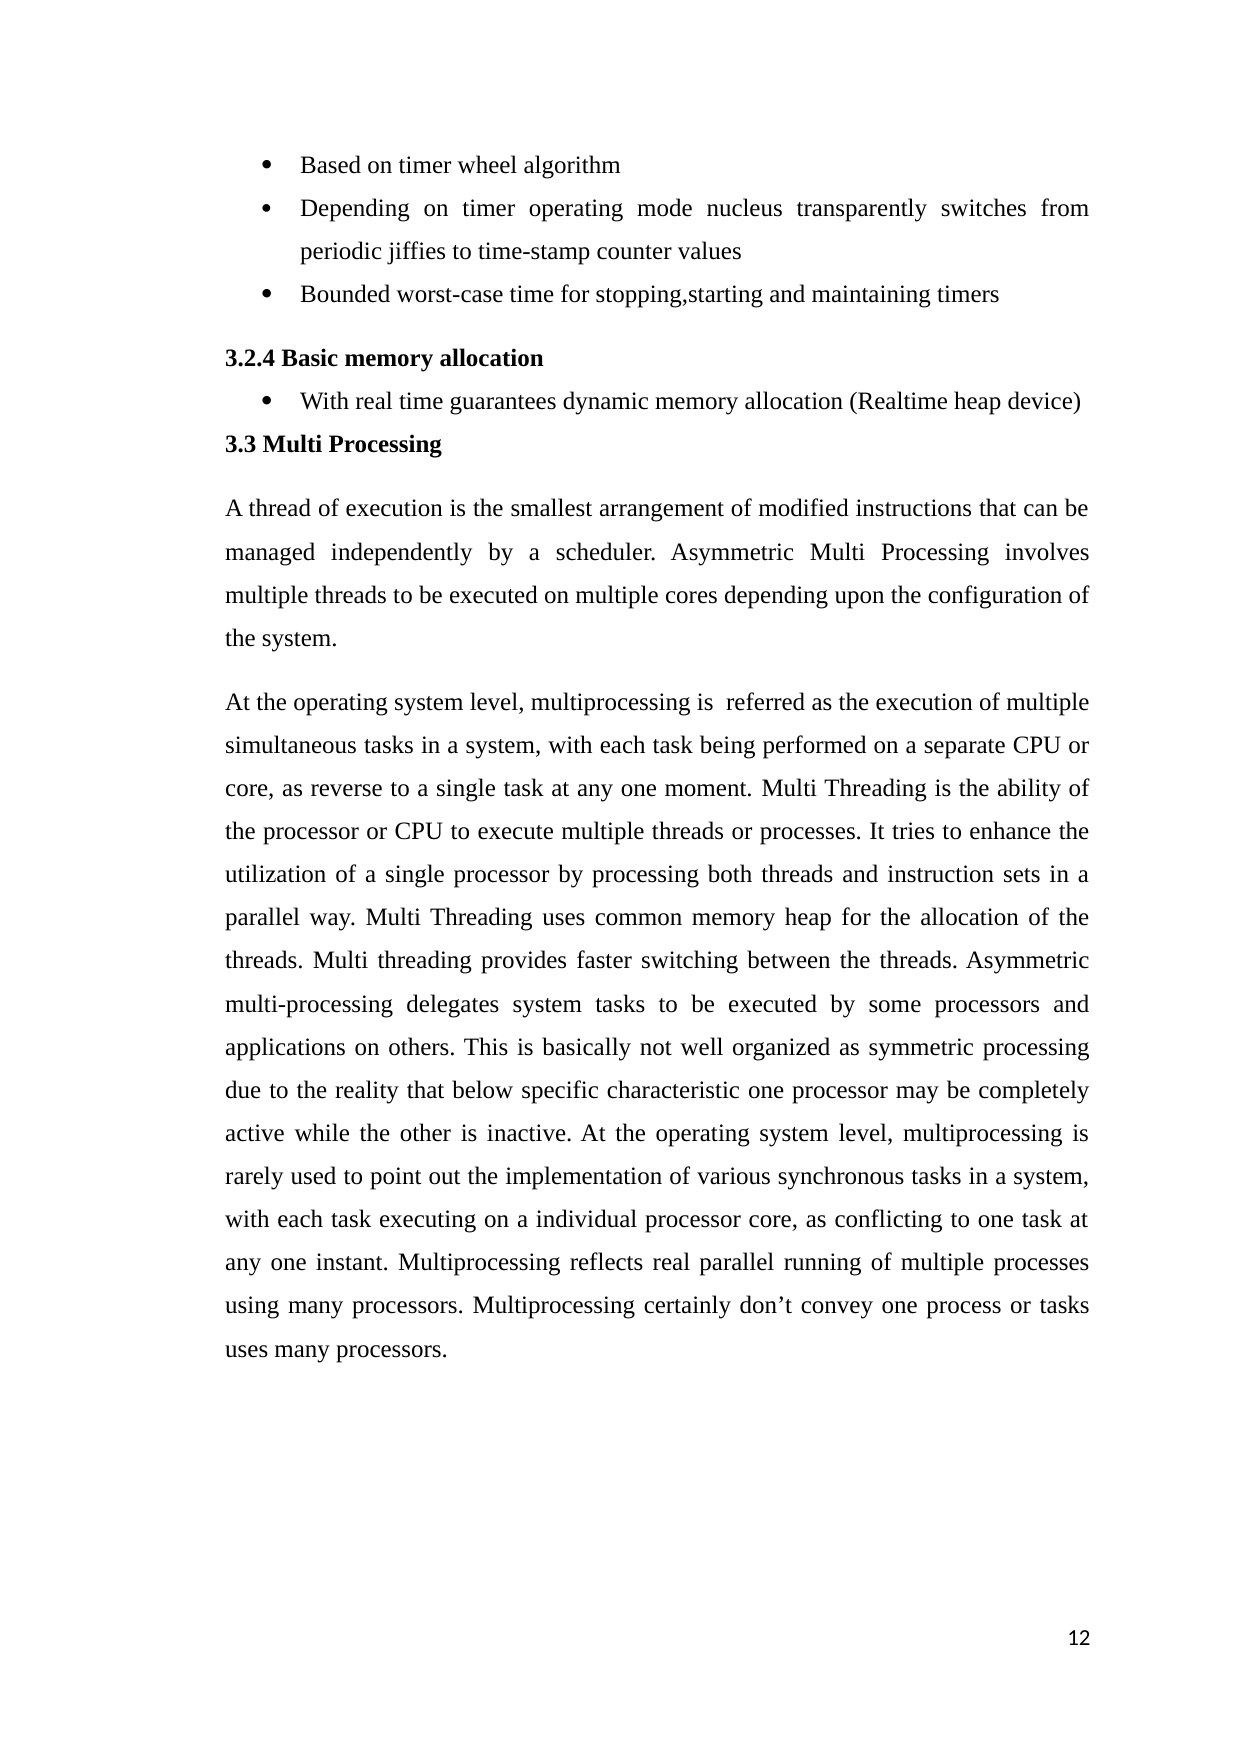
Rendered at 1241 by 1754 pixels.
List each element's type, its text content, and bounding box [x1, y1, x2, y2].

text 3.3 Multi Processing [225, 429, 1090, 458]
subtitle 3.2.4 Basic memory allocation [225, 343, 1090, 372]
list Depending on timer operating mode nucleus transparently switches from periodic jiffies to time-stamp counter values [262, 193, 1090, 265]
text At the operating system level, multiprocessing is referred as the execution of multiple simultaneous tasks in a system, with each task being performed on a separate CPU or core, as reverse to a single task at any one moment. Multi Threading is the ability of the processor or CPU to execute multiple threads or processes. It tries to enhance the utilization of a single processor by processing both threads and instruction sets in a parallel way. Multi Threading uses common memory heap for the allocation of the threads. Multi threading provides faster switching between the threads. Asymmetric multi-processing delegates system tasks to be executed by some processors and applications on others. This is basically not well organized as symmetric processing due to the reality that below specific characteristic one processor may be completely active while the other is inactive. At the operating system level, multiprocessing is rarely used to point out the implementation of various synchronous tasks in a system, with each task executing on a individual processor core, as conflicting to one task at any one instant. Multiprocessing reflects real parallel running of multiple processes using many processors. Multiprocessing certainly don’t convey one process or tasks uses many processors. [225, 687, 1090, 1362]
list Based on timer wheel algorithm [262, 150, 1090, 179]
list Bounded worst-case time for stopping,starting and maintaining timers [262, 279, 1090, 308]
text A thread of execution is the smallest arrangement of modified instructions that can be managed independently by a scheduler. Asymmetric Multi Processing involves multiple threads to be executed on multiple cores depending upon the configuration of the system. [225, 493, 1090, 652]
list With real time guarantees dynamic memory allocation (Realtime heap device) [262, 386, 1090, 415]
